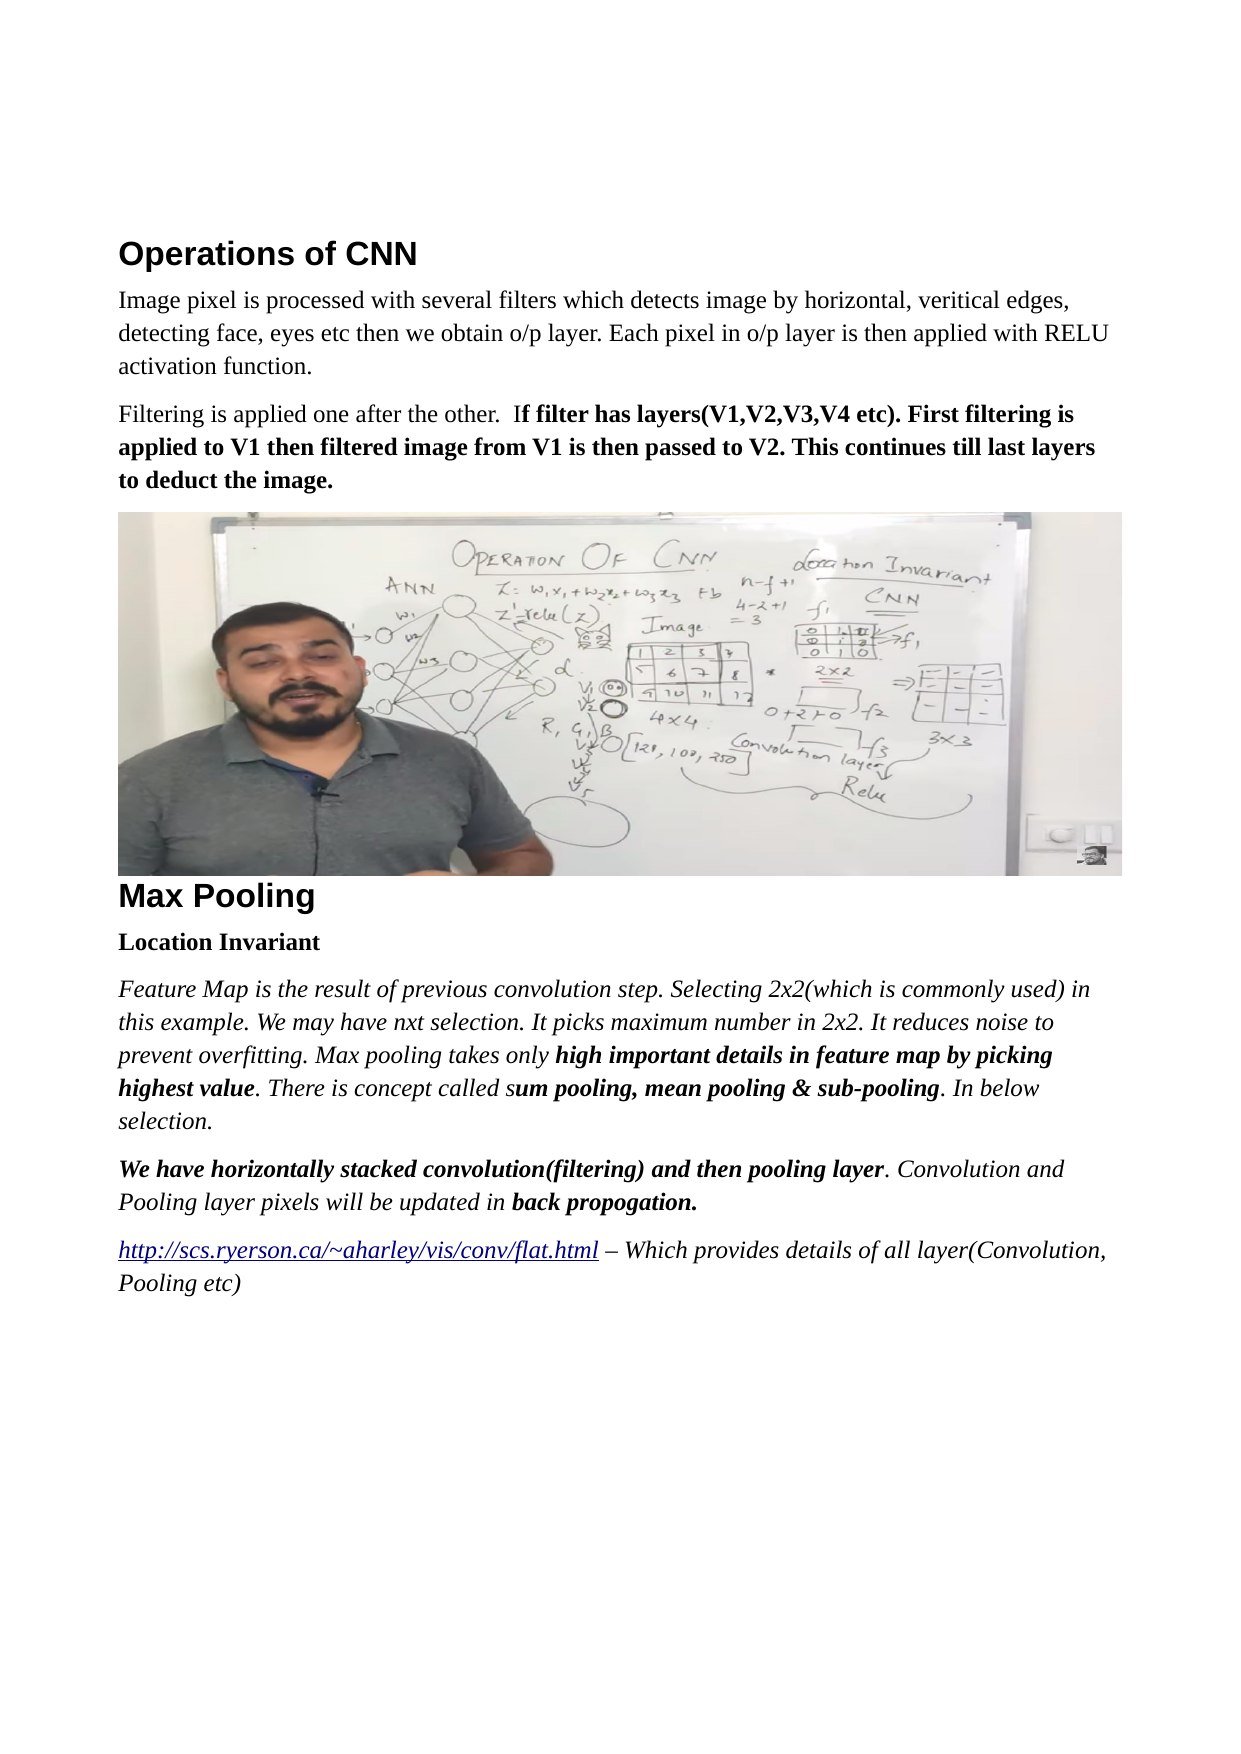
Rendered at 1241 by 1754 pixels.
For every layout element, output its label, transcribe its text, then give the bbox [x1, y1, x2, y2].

text Filtering is applied one after the other. If filter has layers(V1,V2,V3,V4 etc). First filtering is applied to V1 then filtered image from V1 is then passed to V2. This continues till last layers to deduct the image. [118, 399, 1122, 494]
picture [118, 512, 1123, 876]
subtitle Max Pooling [118, 876, 1122, 914]
text http://scs.ryerson.ca/~aharley/vis/conv/flat.html – Which provides details of all layer(Convolution, Pooling etc) [118, 1235, 1122, 1296]
text Image pixel is processed with several filters which detects image by horizontal, veritical edges, detecting face, eyes etc then we obtain o/p layer. Each pixel in o/p layer is then applied with RELU activation function. [118, 285, 1122, 380]
text Location Invariant [118, 927, 1122, 956]
text Feature Map is the result of previous convolution step. Selecting 2x2(which is commonly used) in this example. We may have nxt selection. It picks maximum number in 2x2. It reduces noise to prevent overfitting. Max pooling takes only high important details in feature map by picking highest value. There is concept called sum pooling, mean pooling & sub-pooling. In below selection. [118, 974, 1122, 1135]
subtitle Operations of CNN [118, 234, 1122, 273]
text We have horizontally stacked convolution(filtering) and then pooling layer. Convolution and Pooling layer pixels will be updated in back propogation. [118, 1154, 1122, 1216]
